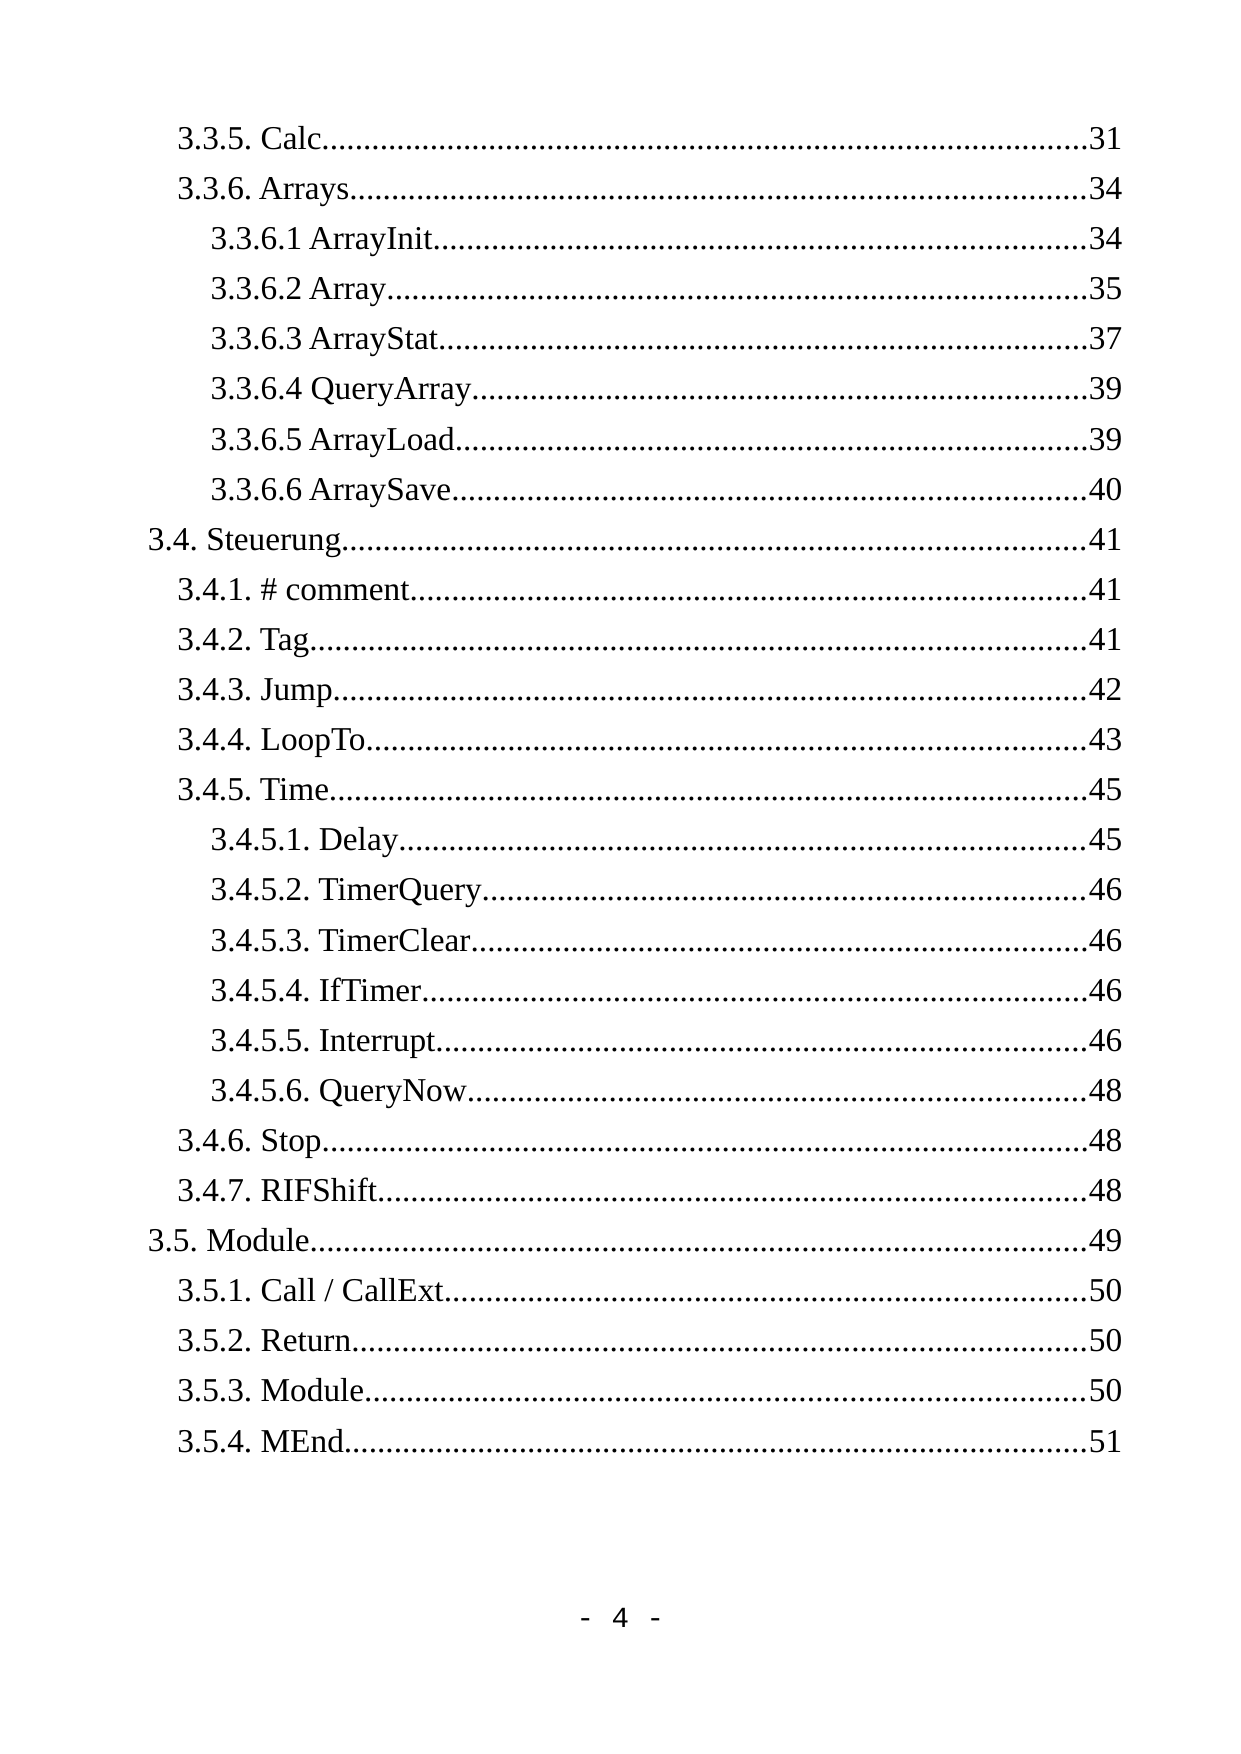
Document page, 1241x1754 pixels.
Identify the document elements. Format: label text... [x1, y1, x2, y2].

text 3.3.6.1 ArrayInit 34 [177, 218, 1122, 257]
text 3.3.6.5 ArrayLoad 39 [177, 419, 1122, 457]
text 3.4.5.4. IfTimer 46 [177, 970, 1122, 1008]
text 3.4.5.3. TimerClear 46 [177, 920, 1122, 958]
text 3.5.2. Return 50 [177, 1321, 1122, 1359]
text 3.4.2. Tag 41 [177, 619, 1122, 657]
text 3.4.5.5. Interrupt 46 [177, 1020, 1122, 1058]
text 3.3.6.2 Array 35 [177, 268, 1122, 307]
text 3.5.4. MEnd 51 [177, 1421, 1122, 1459]
text 3.4. Steuerung 41 [148, 519, 1122, 557]
text 3.3.6.4 QueryArray 39 [177, 369, 1122, 407]
text 3.4.3. Jump 42 [177, 669, 1122, 708]
text 3.3.6.3 ArrayStat 37 [177, 318, 1122, 357]
text 3.5.3. Module 50 [177, 1371, 1122, 1409]
text 3.4.5.6. QueryNow 48 [177, 1070, 1122, 1108]
text 3.4.7. RIFShift 48 [177, 1170, 1122, 1209]
text 3.5.1. Call / CallExt 50 [177, 1271, 1122, 1309]
text 3.3.6.6 ArraySave 40 [177, 469, 1122, 507]
text 3.4.5. Time 45 [177, 769, 1122, 808]
text 3.4.6. Stop 48 [177, 1120, 1122, 1158]
text 3.4.5.2. TimerQuery 46 [177, 870, 1122, 908]
text 3.5. Module 49 [148, 1220, 1122, 1259]
text 3.4.1. # comment 41 [177, 569, 1122, 607]
text 3.3.6. Arrays 34 [177, 168, 1122, 207]
text 3.4.4. LoopTo 43 [177, 719, 1122, 758]
text 3.3.5. Calc 31 [177, 118, 1122, 156]
text 3.4.5.1. Delay 45 [177, 819, 1122, 858]
